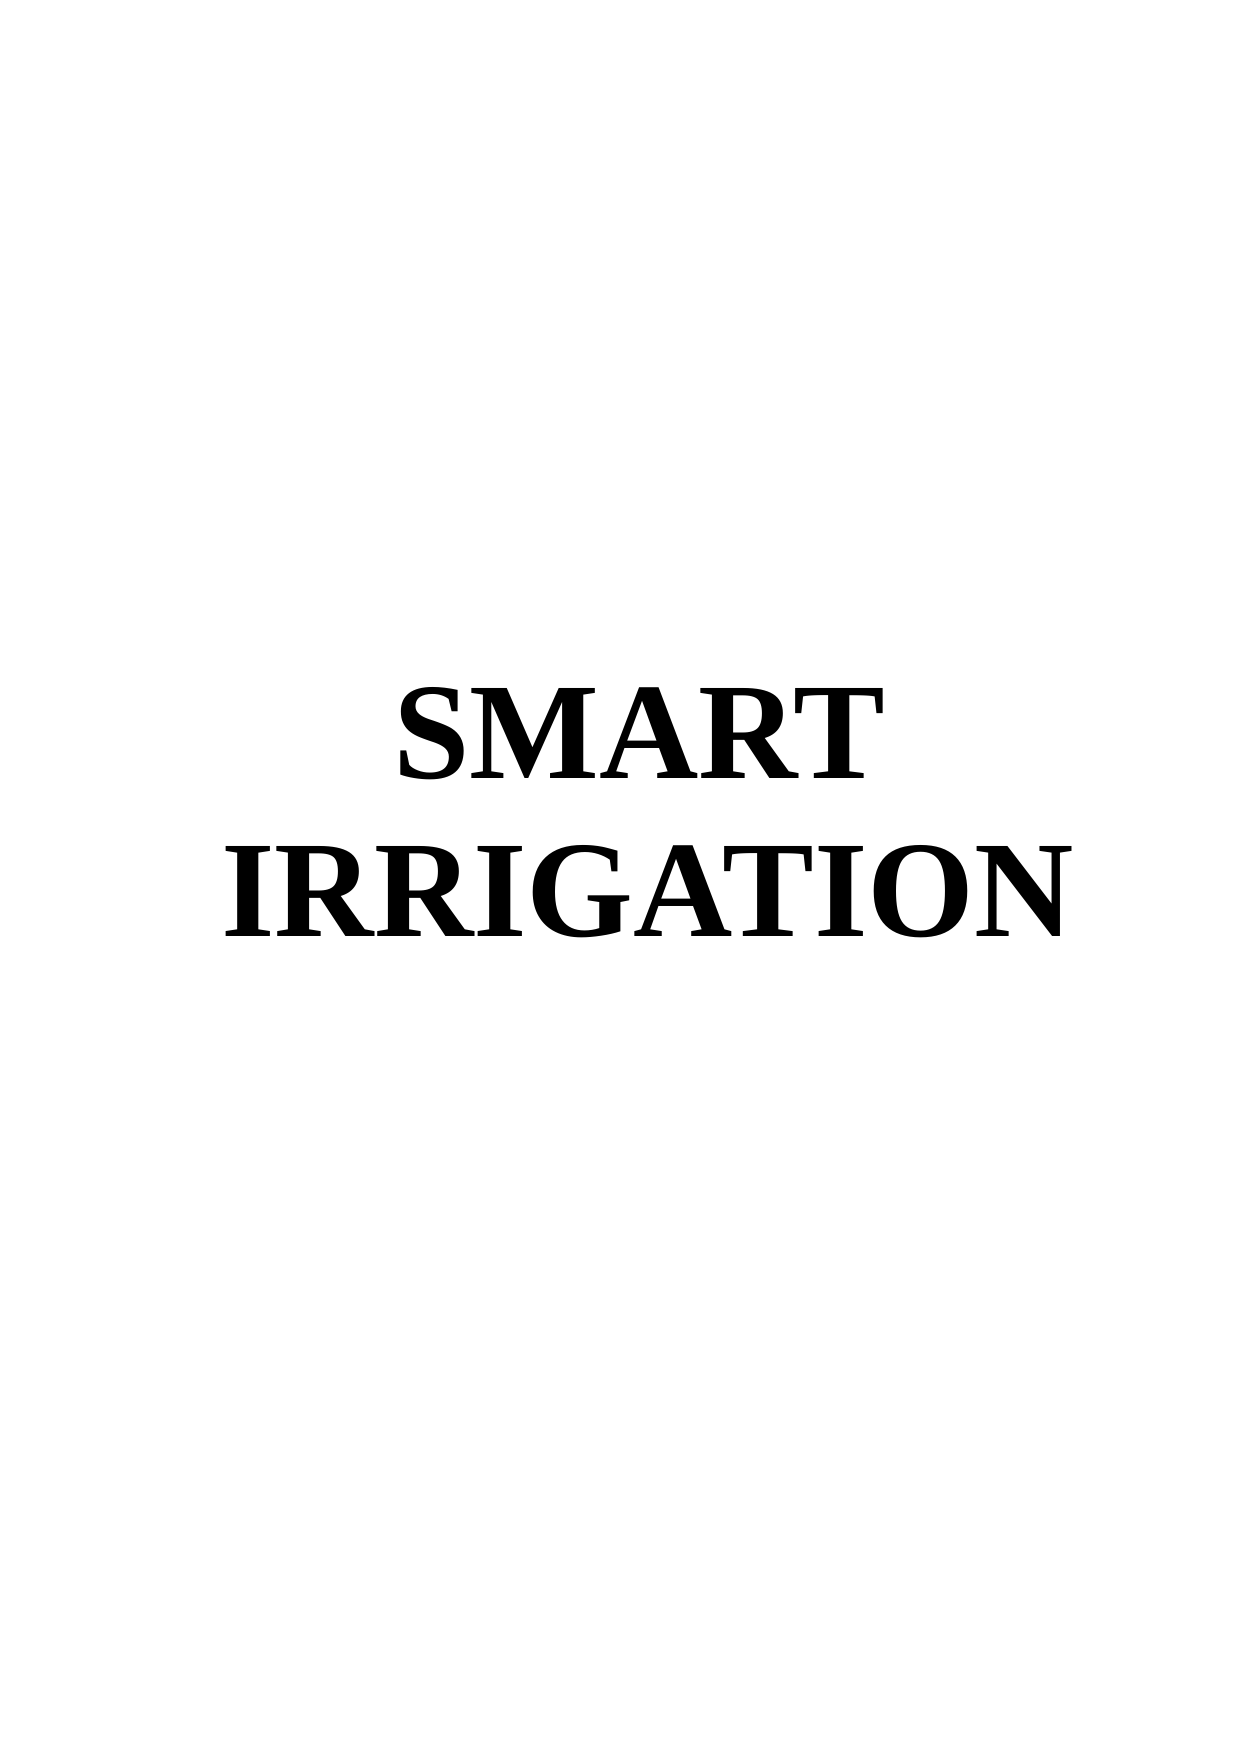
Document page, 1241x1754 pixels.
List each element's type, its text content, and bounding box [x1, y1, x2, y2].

text IRRIGATION [118, 808, 1122, 966]
text SMART [118, 650, 1122, 808]
